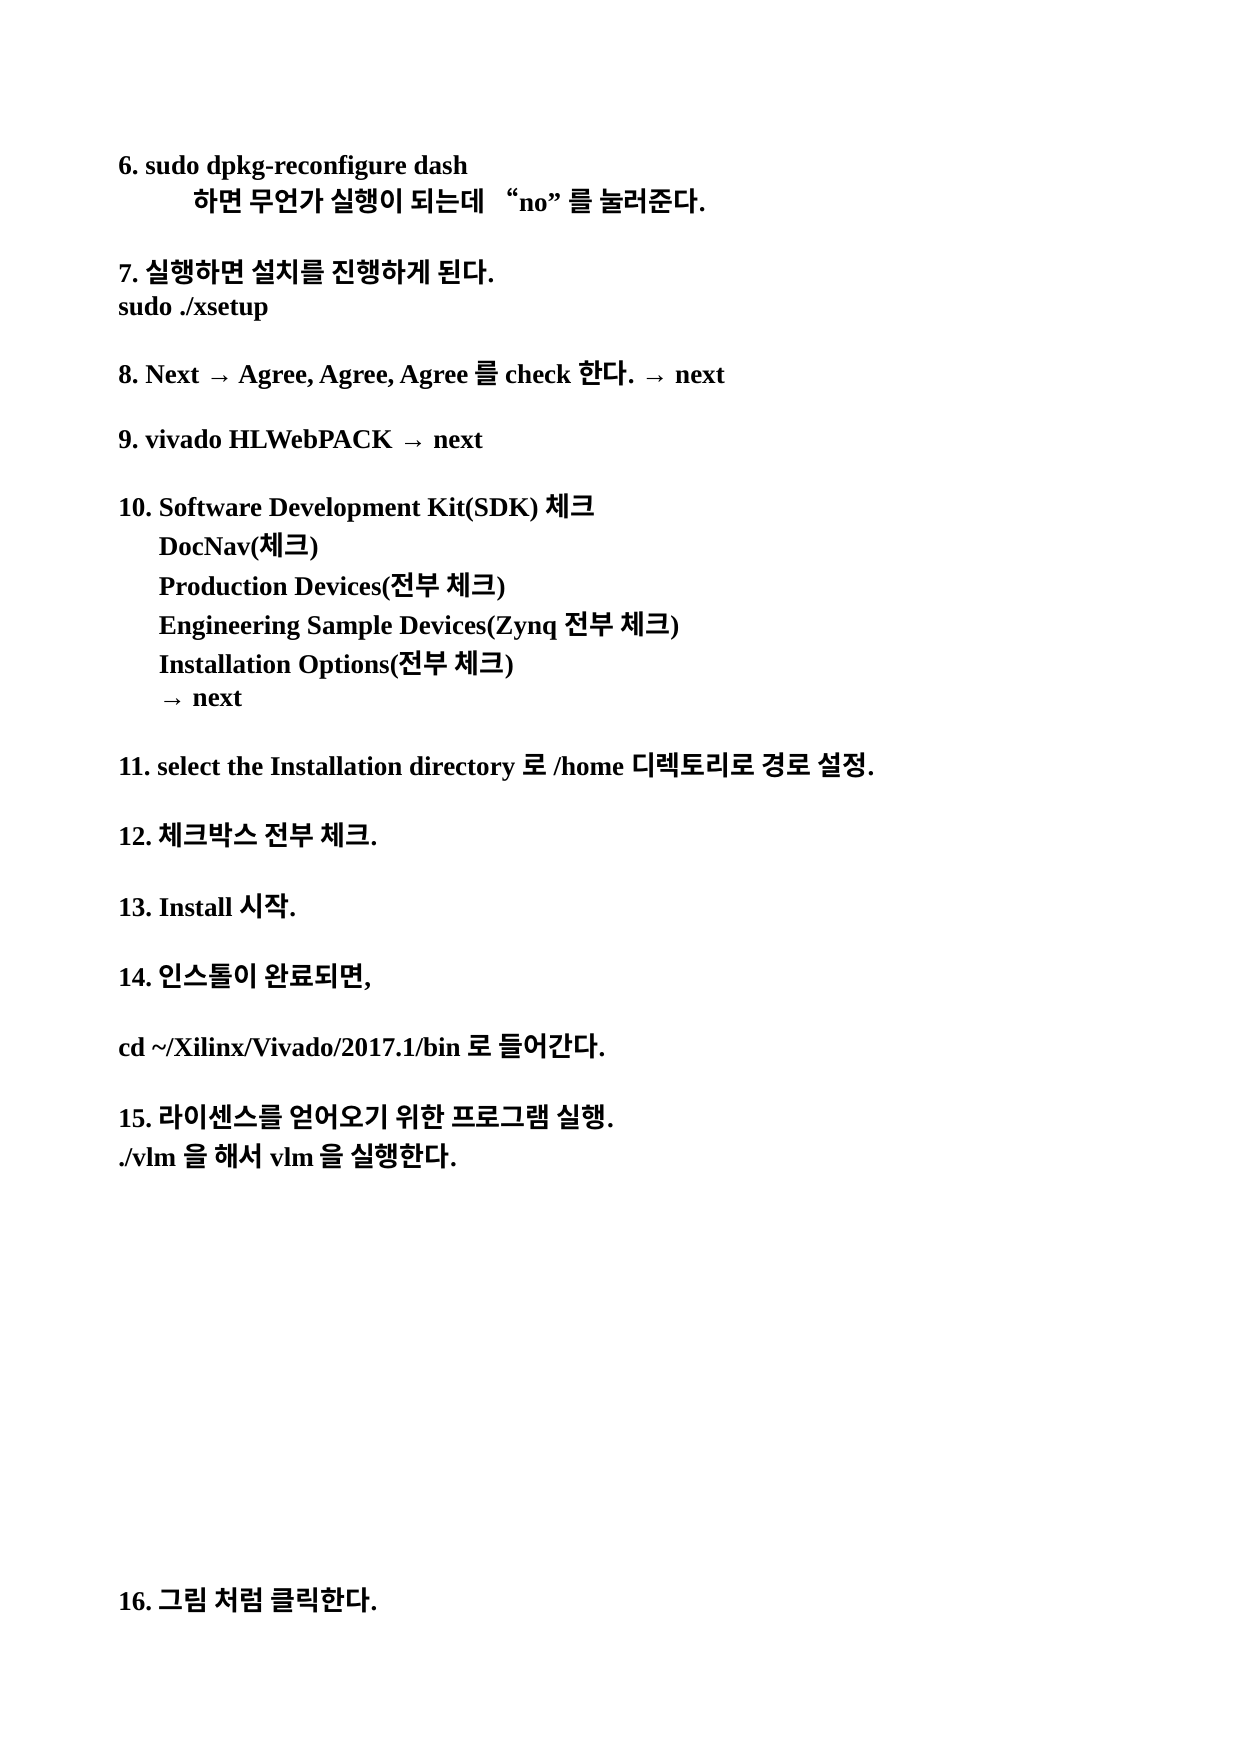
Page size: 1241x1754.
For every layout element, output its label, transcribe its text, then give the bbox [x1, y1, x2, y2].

text 8. Next → Agree, Agree, Agree를 check 한다. → next [118, 352, 1122, 392]
text 14. 인스톨이 완료되면, [118, 955, 1122, 994]
text 하면 무언가 실행이 되는데 “no” 를 눌러준다. [118, 180, 1122, 220]
text 15. 라이센스를 얻어오기 위한 프로그램 실행. [118, 1096, 1122, 1135]
text Installation Options(전부 체크) [118, 642, 1122, 681]
text 6. sudo dpkg-reconfigure dash [118, 149, 1122, 180]
text DocNav(체크) [118, 524, 1122, 564]
text Engineering Sample Devices(Zynq 전부 체크) [118, 603, 1122, 642]
text cd ~/Xilinx/Vivado/2017.1/bin 로 들어간다. [118, 1025, 1122, 1065]
text 10. Software Development Kit(SDK) 체크 [118, 485, 1122, 524]
text ./vlm 을 해서 vlm을 실행한다. [118, 1135, 1122, 1174]
text 12. 체크박스 전부 체크. [118, 814, 1122, 853]
text Production Devices(전부 체크) [118, 564, 1122, 603]
text 9. vivado HLWebPACK → next [118, 423, 1122, 454]
text sudo ./xsetup [118, 290, 1122, 321]
text 16. 그림 처럼 클릭한다. [118, 1579, 1122, 1618]
text 11. select the Installation directory 로 /home 디렉토리로 경로 설정. [118, 744, 1122, 783]
text 7. 실행하면 설치를 진행하게 된다. [118, 251, 1122, 290]
text → next [118, 681, 1122, 713]
text 13. Install 시작. [118, 884, 1122, 924]
